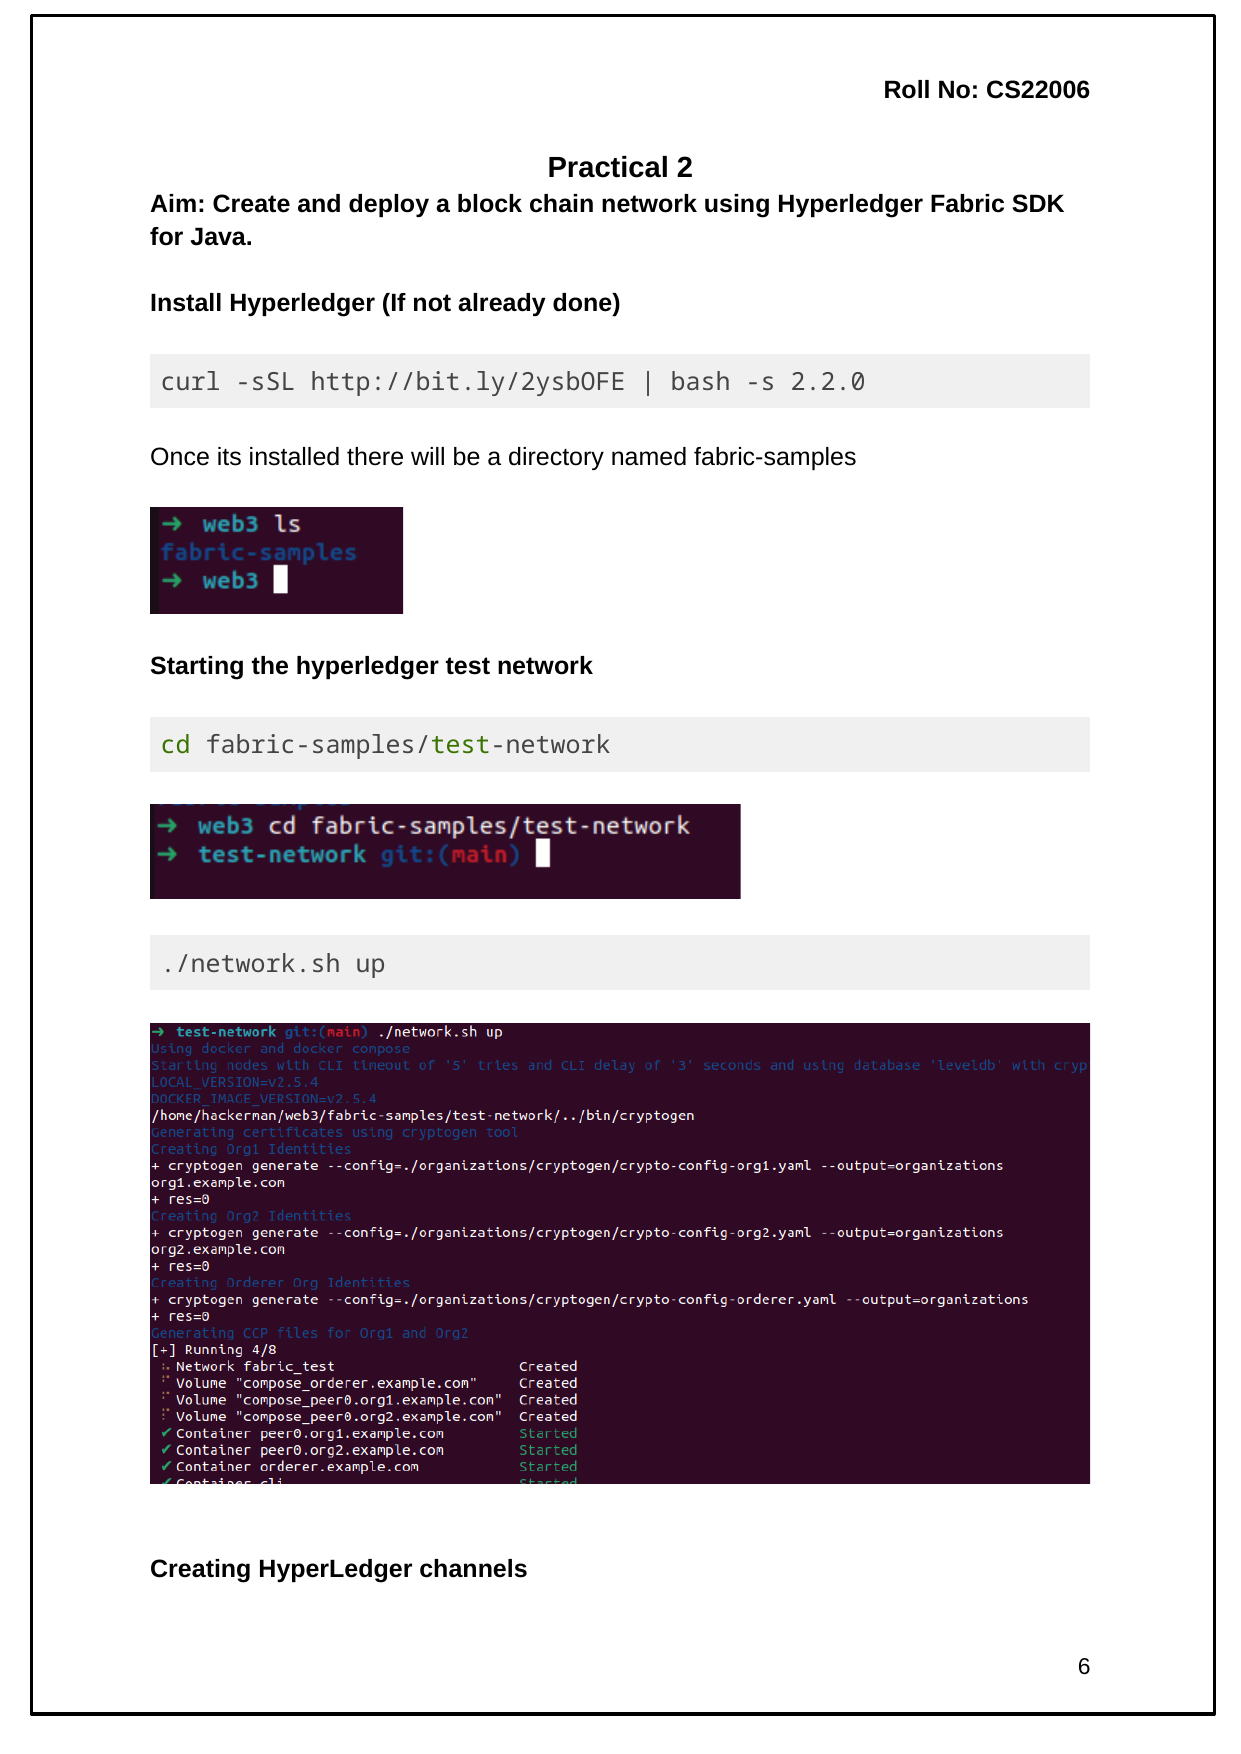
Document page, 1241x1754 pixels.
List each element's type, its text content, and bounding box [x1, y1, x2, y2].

text Once its installed there will be a directory named fabric-samples [150, 442, 1090, 470]
table_header cd fabric-samples/test-network [150, 717, 1090, 772]
text Aim: Create and deploy a block chain network using Hyperledger Fabric SDK for Java. [150, 188, 1090, 250]
text Starting the hyperledger test network [150, 651, 1090, 679]
text Creating HyperLedger channels [150, 1553, 1090, 1582]
picture [150, 1023, 1091, 1484]
table_header ./network.sh up [150, 935, 1090, 990]
text Install Hyperledger (If not already done) [150, 288, 1090, 316]
text Practical 2 [150, 150, 1090, 183]
picture [150, 507, 404, 614]
picture [150, 804, 741, 899]
table_header curl -sSL http://bit.ly/2ysbOFE | bash -s 2.2.0 [150, 354, 1090, 408]
